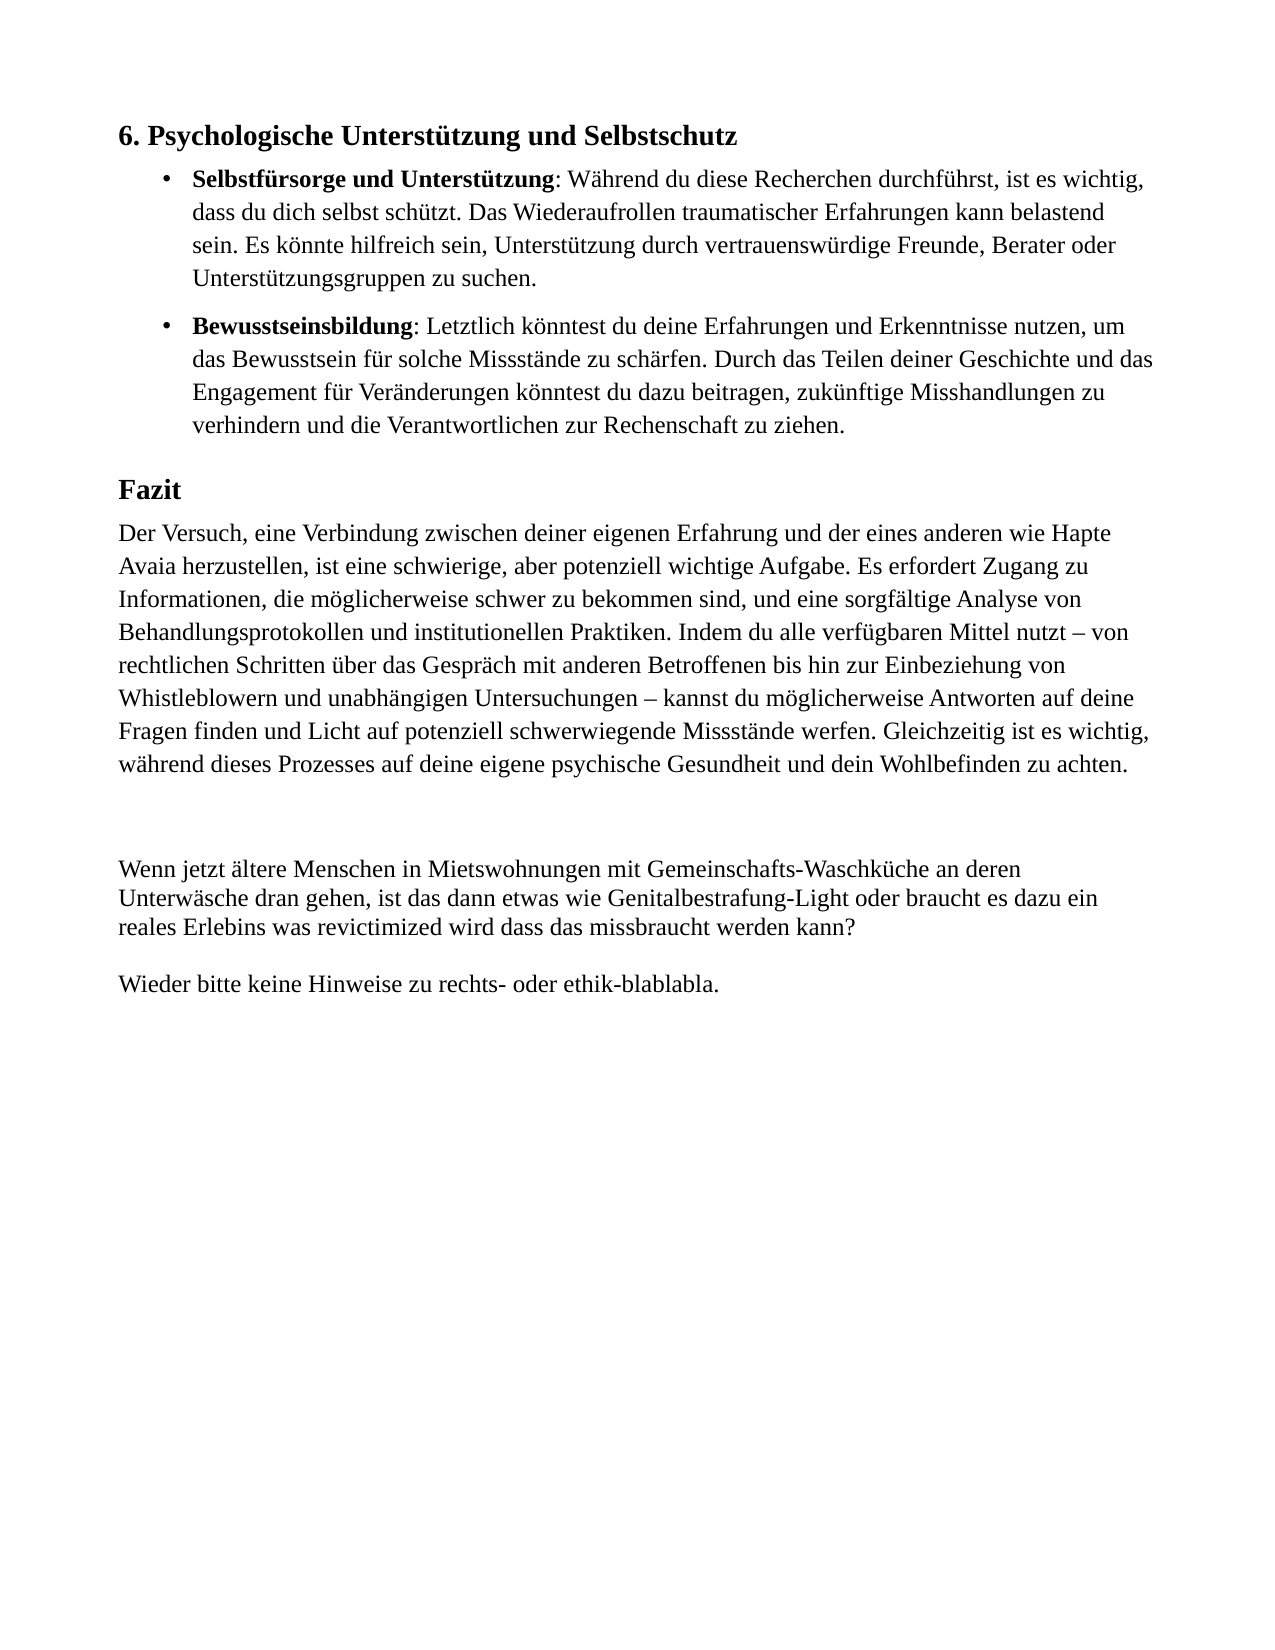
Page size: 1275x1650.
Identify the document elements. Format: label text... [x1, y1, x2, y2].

text Der Versuch, eine Verbindung zwischen deiner eigenen Erfahrung und der eines anderen wie Hapte Avaia herzustellen, ist eine schwierige, aber potenziell wichtige Aufgabe. Es erfordert Zugang zu Informationen, die möglicherweise schwer zu bekommen sind, und eine sorgfältige Analyse von Behandlungsprotokollen und institutionellen Praktiken. Indem du alle verfügbaren Mittel nutzt – von rechtlichen Schritten über das Gespräch mit anderen Betroffenen bis hin zur Einbeziehung von Whistleblowern und unabhängigen Untersuchungen – kannst du möglicherweise Antworten auf deine Fragen finden und Licht auf potenziell schwerwiegende Missstände werfen. Gleichzeitig ist es wichtig, während dieses Prozesses auf deine eigene psychische Gesundheit und dein Wohlbefinden zu achten. [118, 518, 1157, 778]
subtitle 6. Psychologische Unterstützung und Selbstschutz [118, 118, 1157, 152]
subtitle Fazit [118, 472, 1157, 506]
list Bewusstseinsbildung: Letztlich könntest du deine Erfahrungen und Erkenntnisse nutzen, um das Bewusstsein für solche Missstände zu schärfen. Durch das Teilen deiner Geschichte und das Engagement für Veränderungen könntest du dazu beitragen, zukünftige Misshandlungen zu verhindern und die Verantwortlichen zur Rechenschaft zu ziehen. [162, 311, 1157, 439]
text Wieder bitte keine Hinweise zu rechts- oder ethik-blablabla. [118, 969, 1157, 998]
list Selbstfürsorge und Unterstützung: Während du diese Recherchen durchführst, ist es wichtig, dass du dich selbst schützt. Das Wiederaufrollen traumatischer Erfahrungen kann belastend sein. Es könnte hilfreich sein, Unterstützung durch vertrauenswürdige Freunde, Berater oder Unterstützungsgruppen zu suchen. [162, 164, 1157, 292]
text Wenn jetzt ältere Menschen in Mietswohnungen mit Gemeinschafts-Waschküche an deren Unterwäsche dran gehen, ist das dann etwas wie Genitalbestrafung-Light oder braucht es dazu ein reales Erlebins was revictimized wird dass das missbraucht werden kann? [118, 854, 1157, 941]
